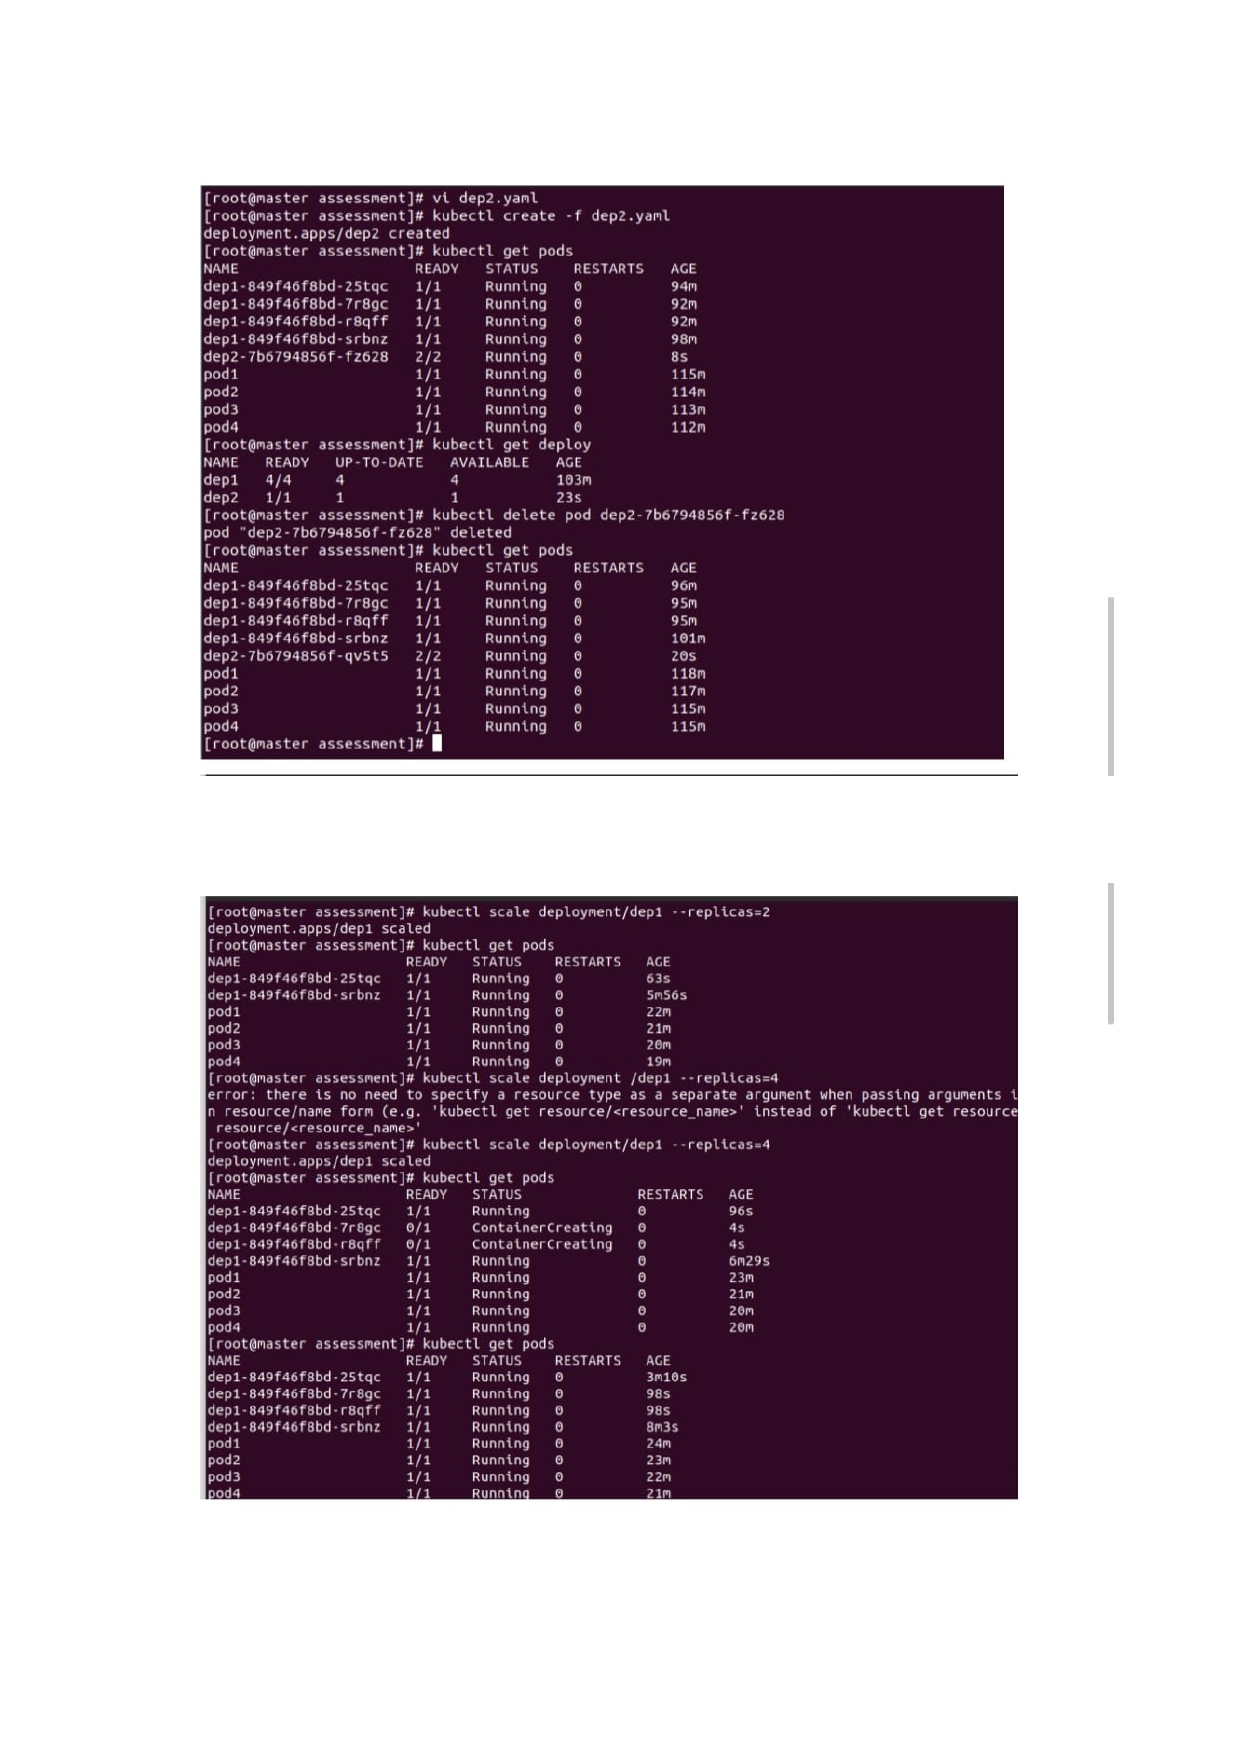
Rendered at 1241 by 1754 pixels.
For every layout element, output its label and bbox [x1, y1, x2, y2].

picture [118, 105, 1123, 776]
picture [118, 883, 1123, 1572]
